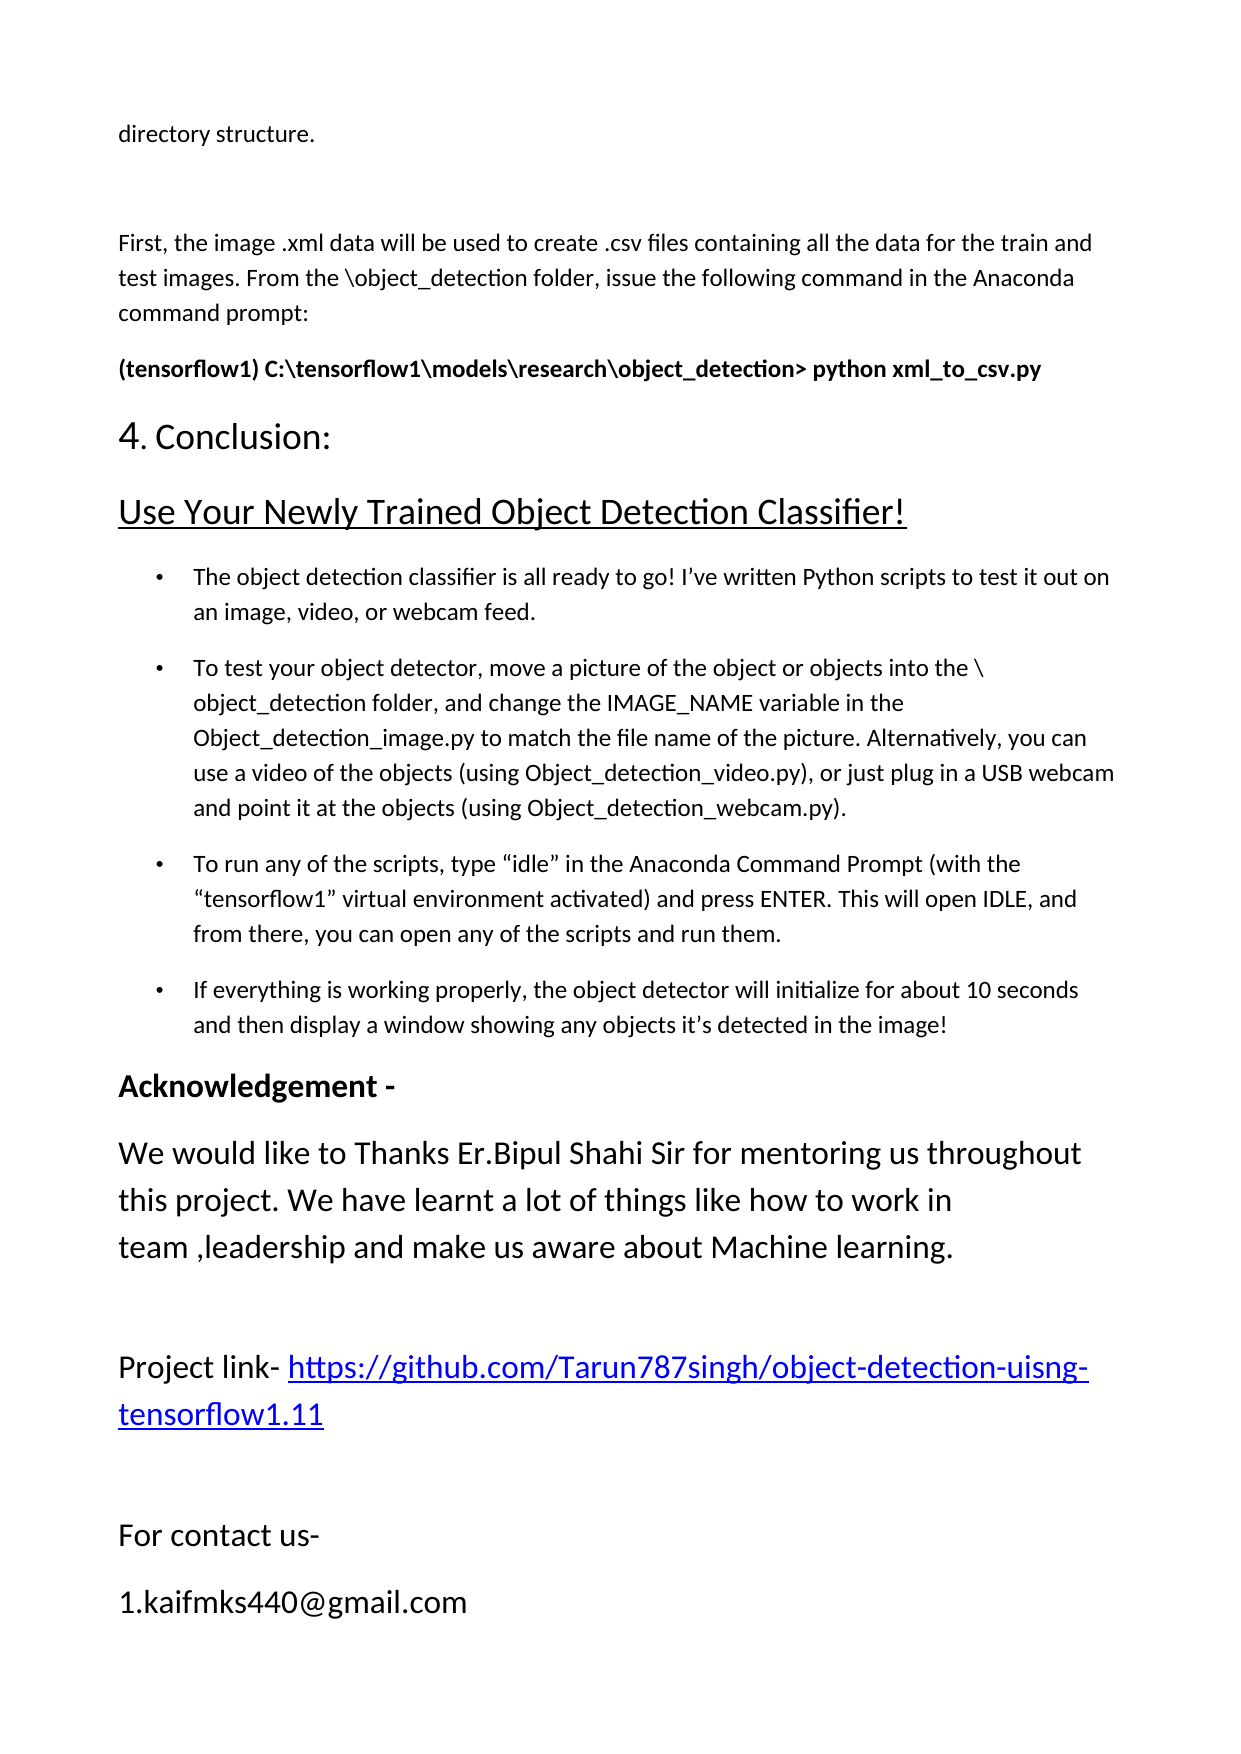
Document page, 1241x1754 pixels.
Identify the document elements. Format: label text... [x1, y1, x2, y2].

text First, the image .xml data will be used to create .csv files containing all the data for the train and test images. From the \object_detection folder, issue the following command in the Anaconda command prompt: [118, 227, 1122, 327]
list To test your object detector, move a picture of the object or objects into the \object_detection folder, and change the IMAGE_NAME variable in the Object_detection_image.py to match the file name of the picture. Alternatively, you can use a video of the objects (using Object_detection_video.py), or just plug in a USB webcam and point it at the objects (using Object_detection_webcam.py). [156, 652, 1122, 823]
text Project link- https://github.com/Tarun787singh/object-detection-uisng-tensorflow1.11 [118, 1347, 1122, 1434]
text 4. Conclusion: [118, 409, 1122, 459]
list If everything is working properly, the object detector will initialize for about 10 seconds and then display a window showing any objects it’s detected in the image! [156, 974, 1122, 1039]
list The object detection classifier is all ready to go! I’ve written Python scripts to test it out on an image, video, or webcam feed. [156, 561, 1122, 627]
text 1.kaifmks440@gmail.com [118, 1582, 1122, 1622]
text Acknowledgement - [118, 1065, 1122, 1106]
text For contact us- [118, 1514, 1122, 1555]
text We would like to Thanks Er.Bipul Shahi Sir for mentoring us throughout this project. We have learnt a lot of things like how to work in team ,leadership and make us aware about Machine learning. [118, 1132, 1122, 1267]
text directory structure. [118, 118, 1122, 149]
text Use Your Newly Trained Object Detection Classifier! [118, 488, 1122, 534]
list To run any of the scripts, type “idle” in the Anaconda Command Prompt (with the “tensorflow1” virtual environment activated) and press ENTER. This will open IDLE, and from there, you can open any of the scripts and run them. [156, 848, 1122, 949]
text (tensorflow1) C:\tensorflow1\models\research\object_detection> python xml_to_csv.py [118, 353, 1122, 383]
